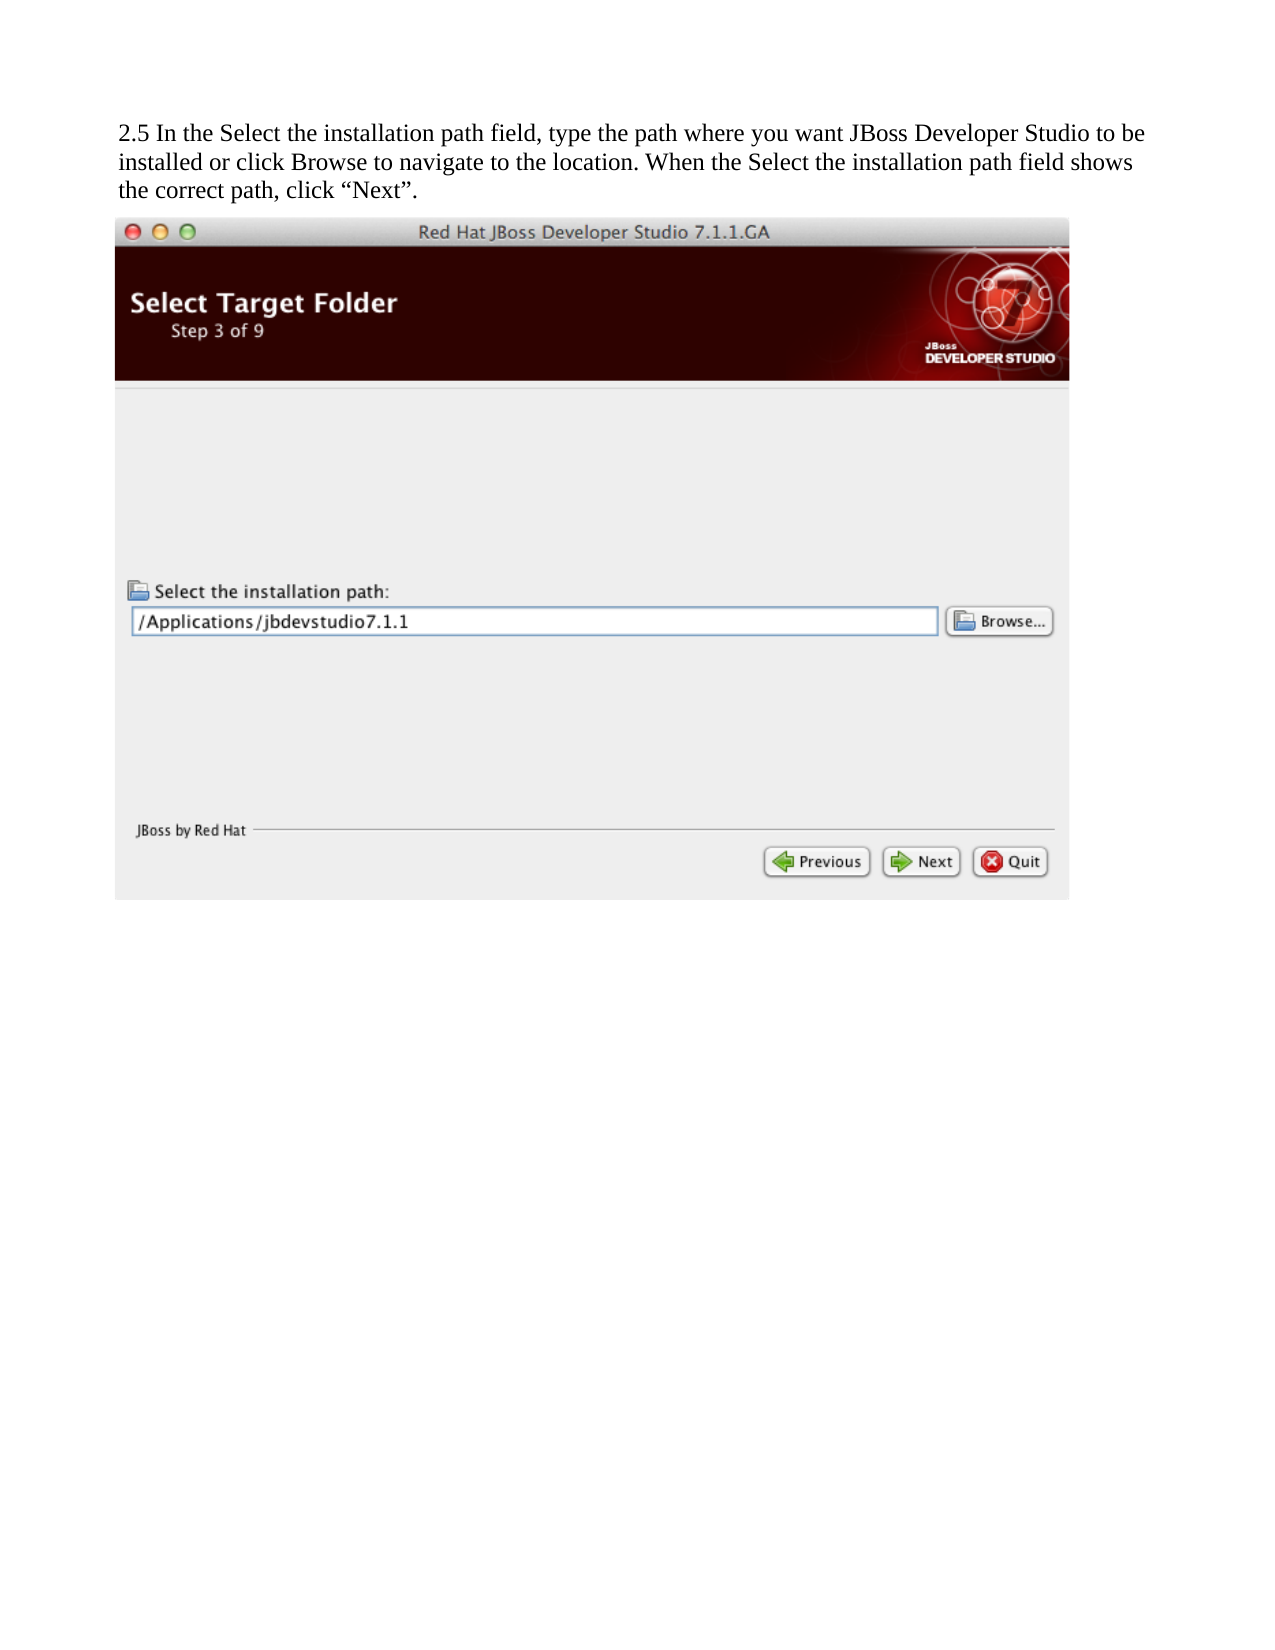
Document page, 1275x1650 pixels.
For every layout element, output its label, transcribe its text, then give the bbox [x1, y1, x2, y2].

text 2.5 In the Select the installation path field, type the path where you want JBoss Developer Studio to be installed or click Browse to navigate to the location. When the Select the installation path field shows the correct path, click “Next”. [118, 118, 1157, 204]
picture [114, 217, 1070, 900]
